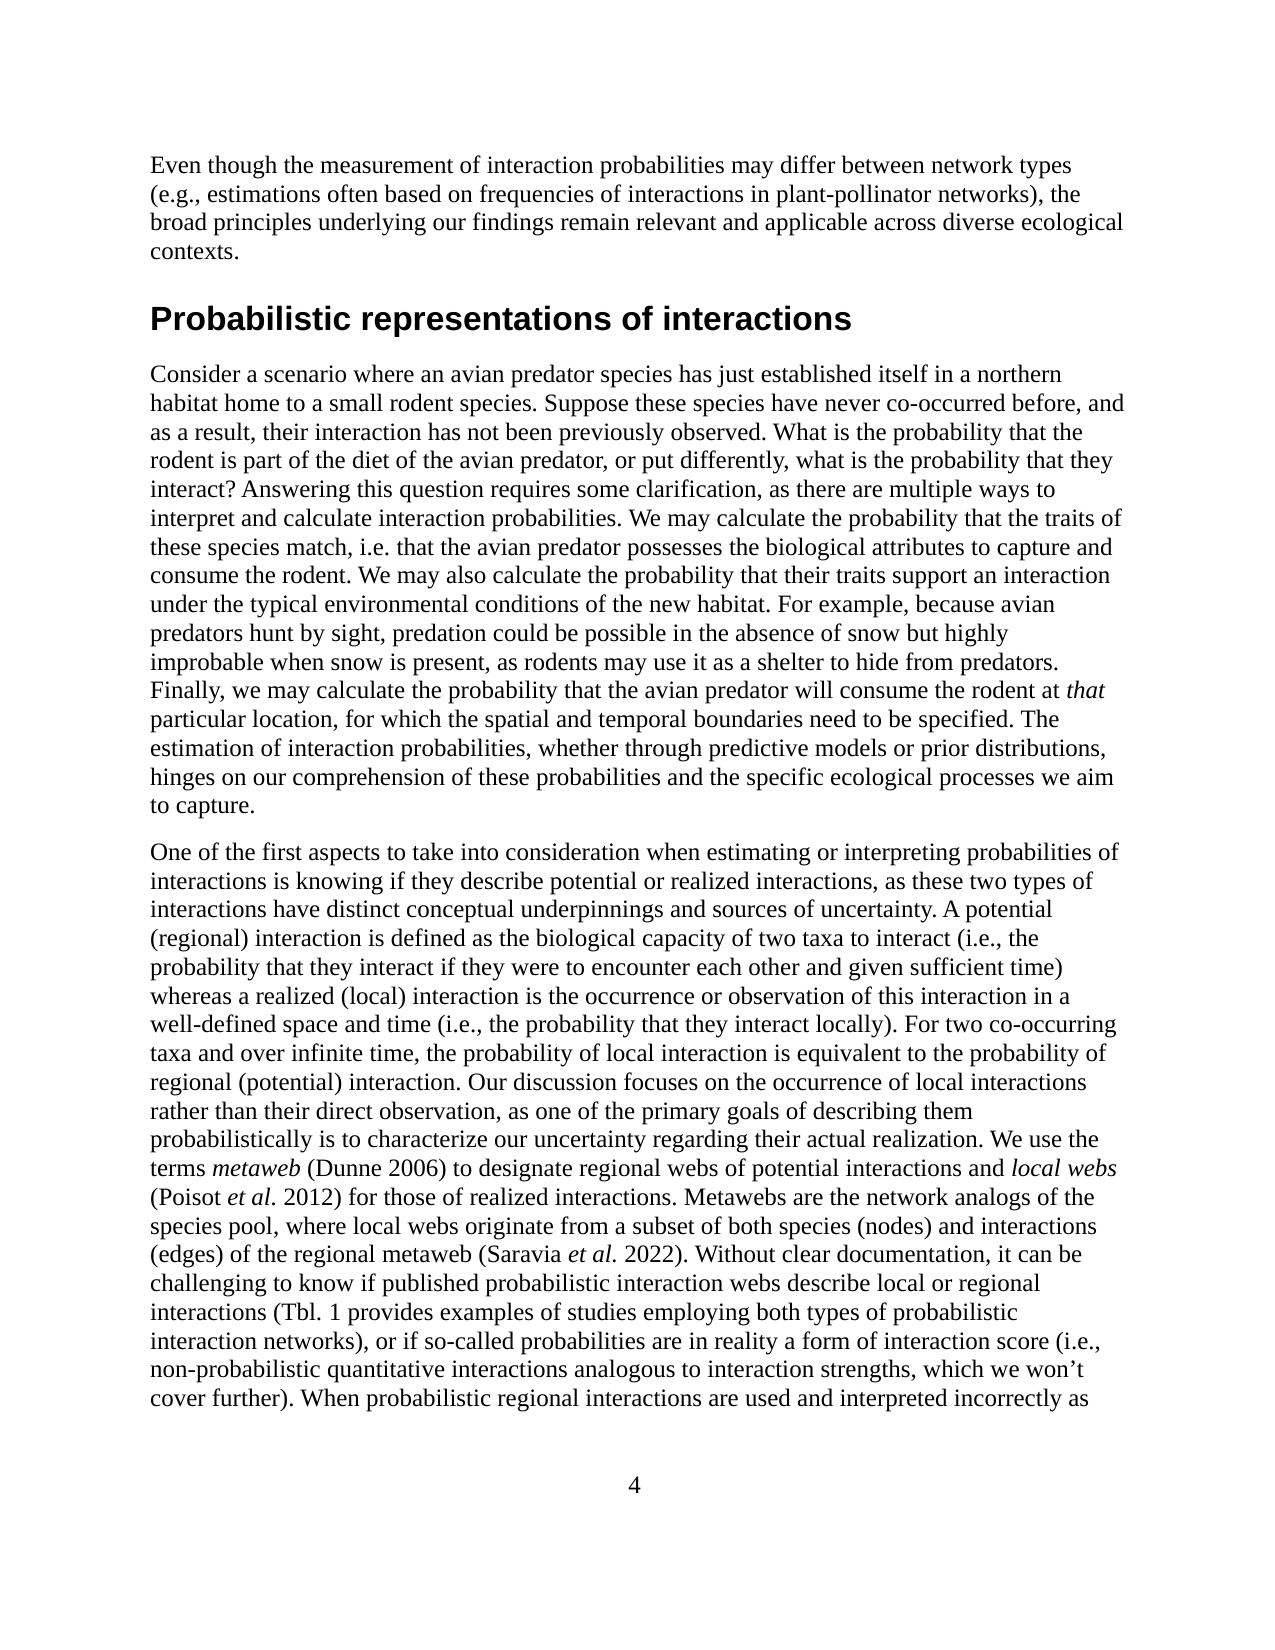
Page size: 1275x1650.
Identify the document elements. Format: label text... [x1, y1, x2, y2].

text Even though the measurement of interaction probabilities may differ between network types (e.g., estimations often based on frequencies of interactions in plant-pollinator networks), the broad principles underlying our findings remain relevant and applicable across diverse ecological contexts. [150, 150, 1125, 265]
subtitle Probabilistic representations of interactions [150, 299, 1125, 338]
text One of the first aspects to take into consideration when estimating or interpreting probabilities of interactions is knowing if they describe potential or realized interactions, as these two types of interactions have distinct conceptual underpinnings and sources of uncertainty. A potential (regional) interaction is defined as the biological capacity of two taxa to interact (i.e., the probability that they interact if they were to encounter each other and given sufficient time) whereas a realized (local) interaction is the occurrence or observation of this interaction in a well-defined space and time (i.e., the probability that they interact locally). For two co-occurring taxa and over infinite time, the probability of local interaction is equivalent to the probability of regional (potential) interaction. Our discussion focuses on the occurrence of local interactions rather than their direct observation, as one of the primary goals of describing them probabilistically is to characterize our uncertainty regarding their actual realization. We use the terms metaweb (Dunne 2006) to designate regional webs of potential interactions and local webs (Poisot et al. 2012) for those of realized interactions. Metawebs are the network analogs of the species pool, where local webs originate from a subset of both species (nodes) and interactions (edges) of the regional metaweb (Saravia et al. 2022). Without clear documentation, it can be challenging to know if published probabilistic interaction webs describe local or regional interactions (Tbl. 1 provides examples of studies employing both types of probabilistic interaction networks), or if so-called probabilities are in reality a form of interaction score (i.e., non-probabilistic quantitative interactions analogous to interaction strengths, which we won’t cover further). When probabilistic regional interactions are used and interpreted incorrectly as [150, 837, 1125, 1412]
text Consider a scenario where an avian predator species has just established itself in a northern habitat home to a small rodent species. Suppose these species have never co-occurred before, and as a result, their interaction has not been previously observed. What is the probability that the rodent is part of the diet of the avian predator, or put differently, what is the probability that they interact? Answering this question requires some clarification, as there are multiple ways to interpret and calculate interaction probabilities. We may calculate the probability that the traits of these species match, i.e. that the avian predator possesses the biological attributes to capture and consume the rodent. We may also calculate the probability that their traits support an interaction under the typical environmental conditions of the new habitat. For example, because avian predators hunt by sight, predation could be possible in the absence of snow but highly improbable when snow is present, as rodents may use it as a shelter to hide from predators. Finally, we may calculate the probability that the avian predator will consume the rodent at that particular location, for which the spatial and temporal boundaries need to be specified. The estimation of interaction probabilities, whether through predictive models or prior distributions, hinges on our comprehension of these probabilities and the specific ecological processes we aim to capture. [150, 359, 1125, 819]
